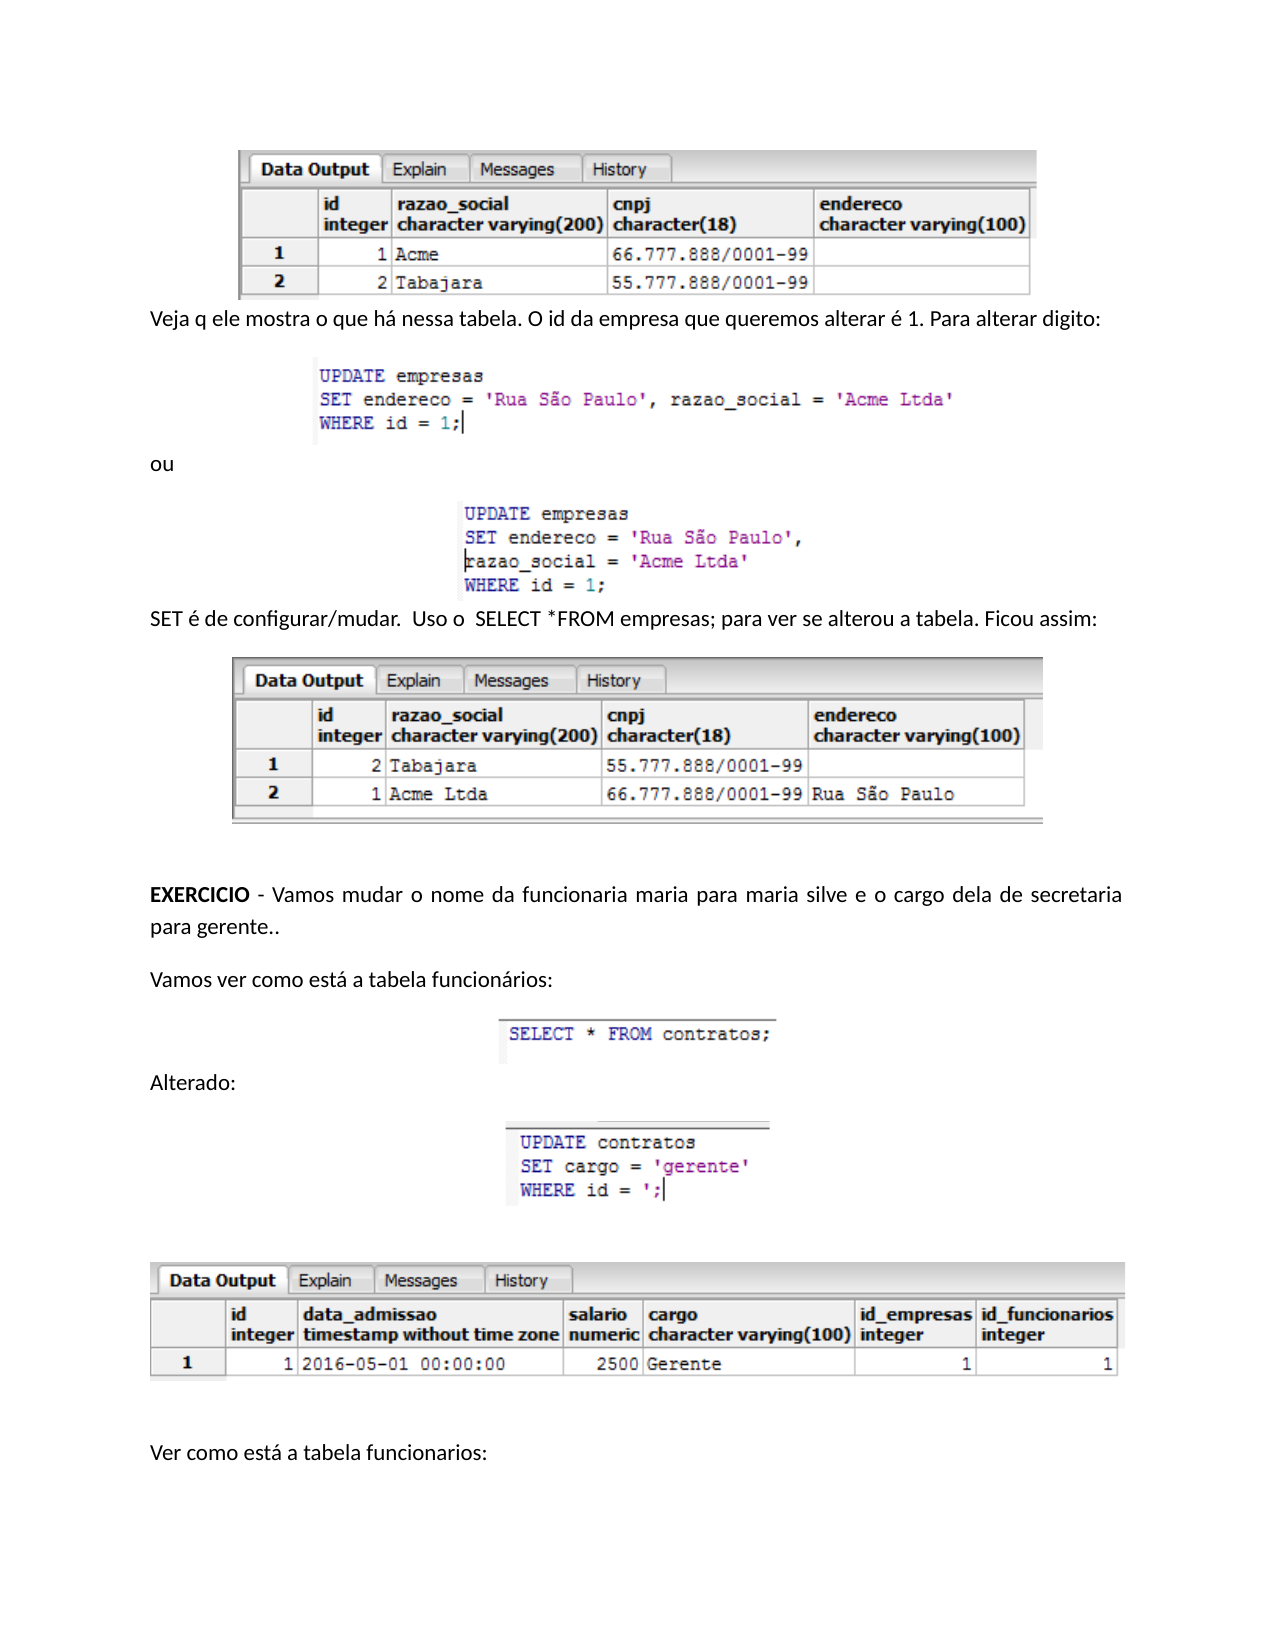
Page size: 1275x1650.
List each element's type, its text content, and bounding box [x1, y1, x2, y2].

picture [505, 1121, 770, 1206]
picture [312, 357, 963, 445]
text ou [150, 357, 1125, 477]
picture [238, 150, 1037, 300]
picture [232, 657, 1043, 824]
text SET é de configurar/mudar. Uso o SELECT *FROM empresas; para ver se alterou a tabela. Ficou assim: [150, 502, 1125, 632]
text Ver como está a tabela funcionarios: [150, 1438, 1125, 1466]
picture [150, 1262, 1125, 1381]
text EXERCICIO - Vamos mudar o nome da funcionaria maria para maria silve e o cargo dela de secretaria para gerente.. [150, 880, 1125, 941]
picture [457, 501, 818, 601]
picture [498, 1018, 777, 1064]
text Alterado: [150, 1018, 1125, 1096]
text Veja q ele mostra o que há nessa tabela. O id da empresa que queremos alterar é 1. Para alterar digito: [150, 150, 1125, 332]
text Vamos ver como está a tabela funcionários: [150, 966, 1125, 993]
